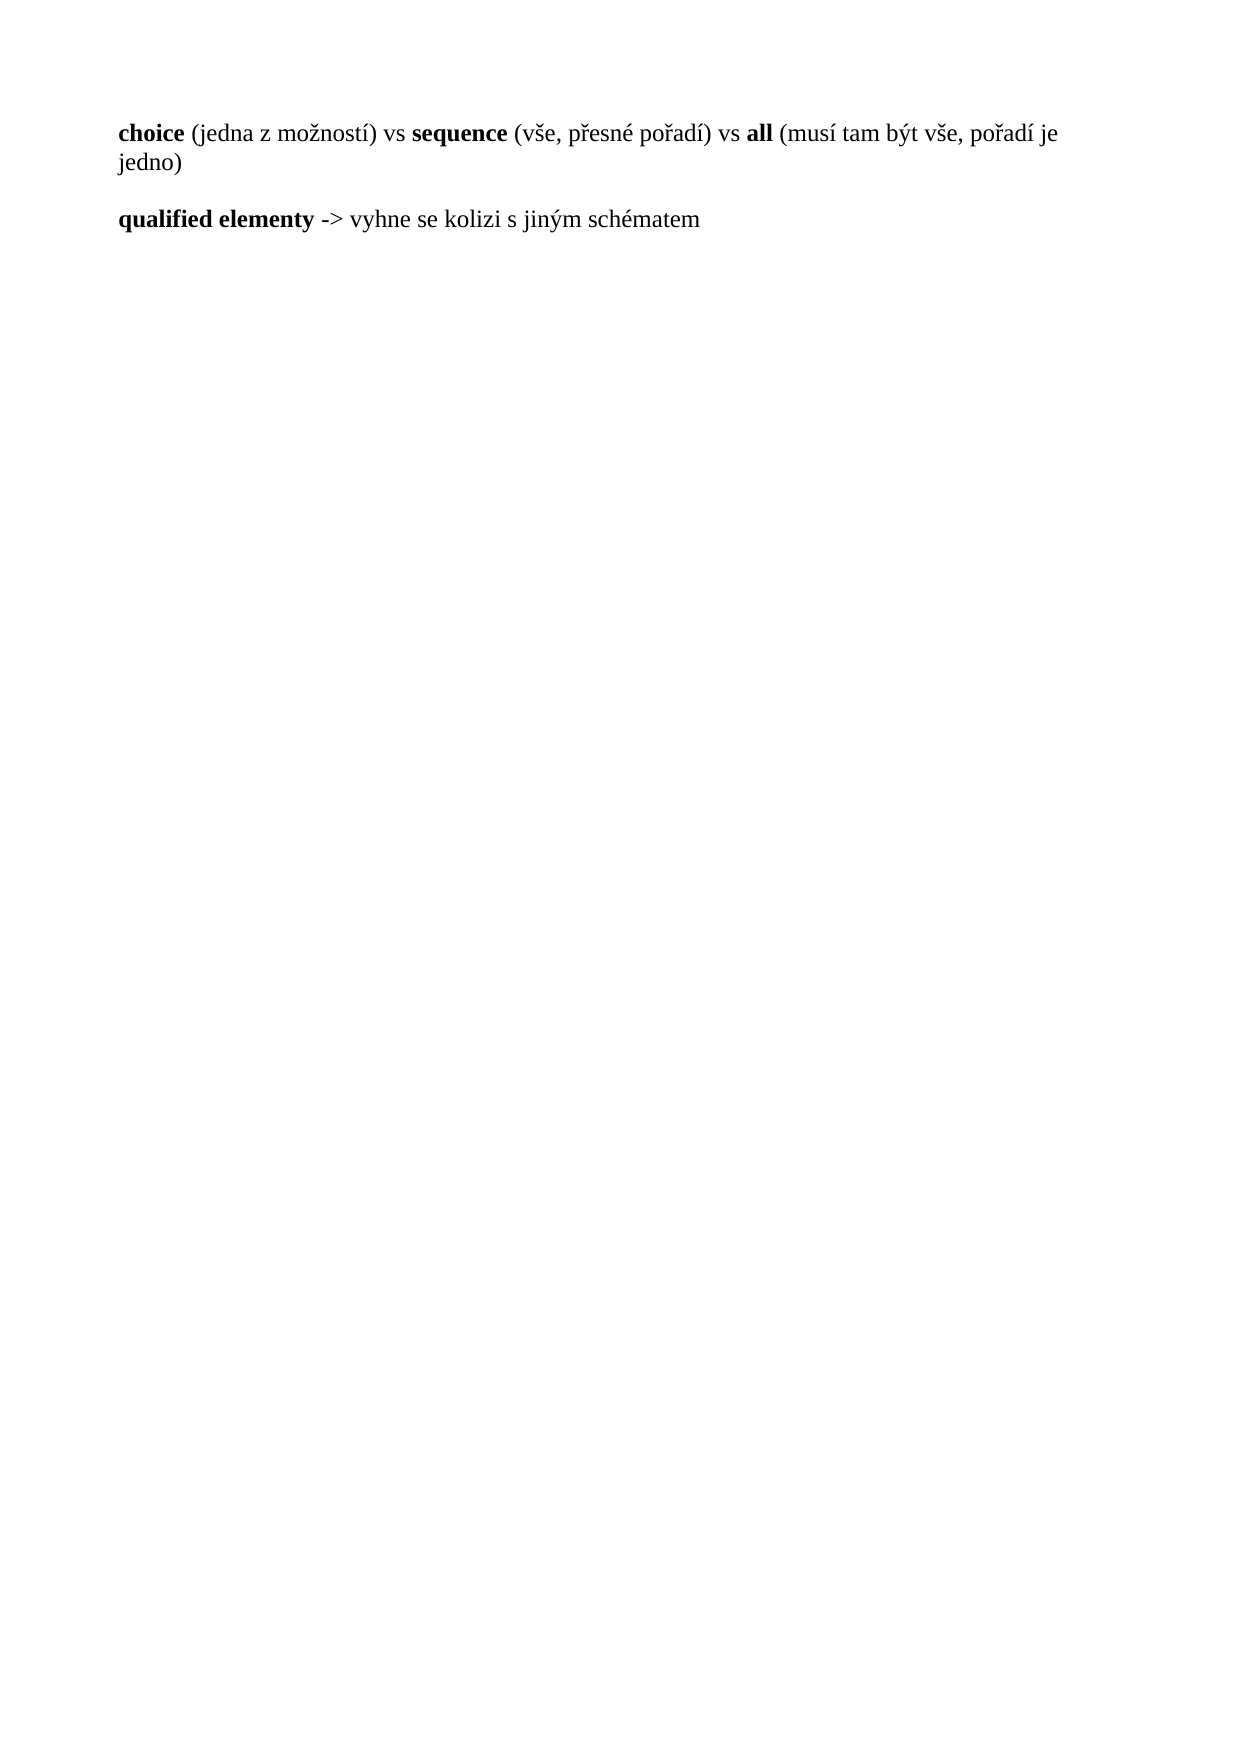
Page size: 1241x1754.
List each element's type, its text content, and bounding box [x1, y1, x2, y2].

text choice (jedna z možností) vs sequence (vše, přesné pořadí) vs all (musí tam být vše, pořadí je jedno) qualified elementy -> vyhne se kolizi s jiným schématem [118, 118, 1122, 233]
